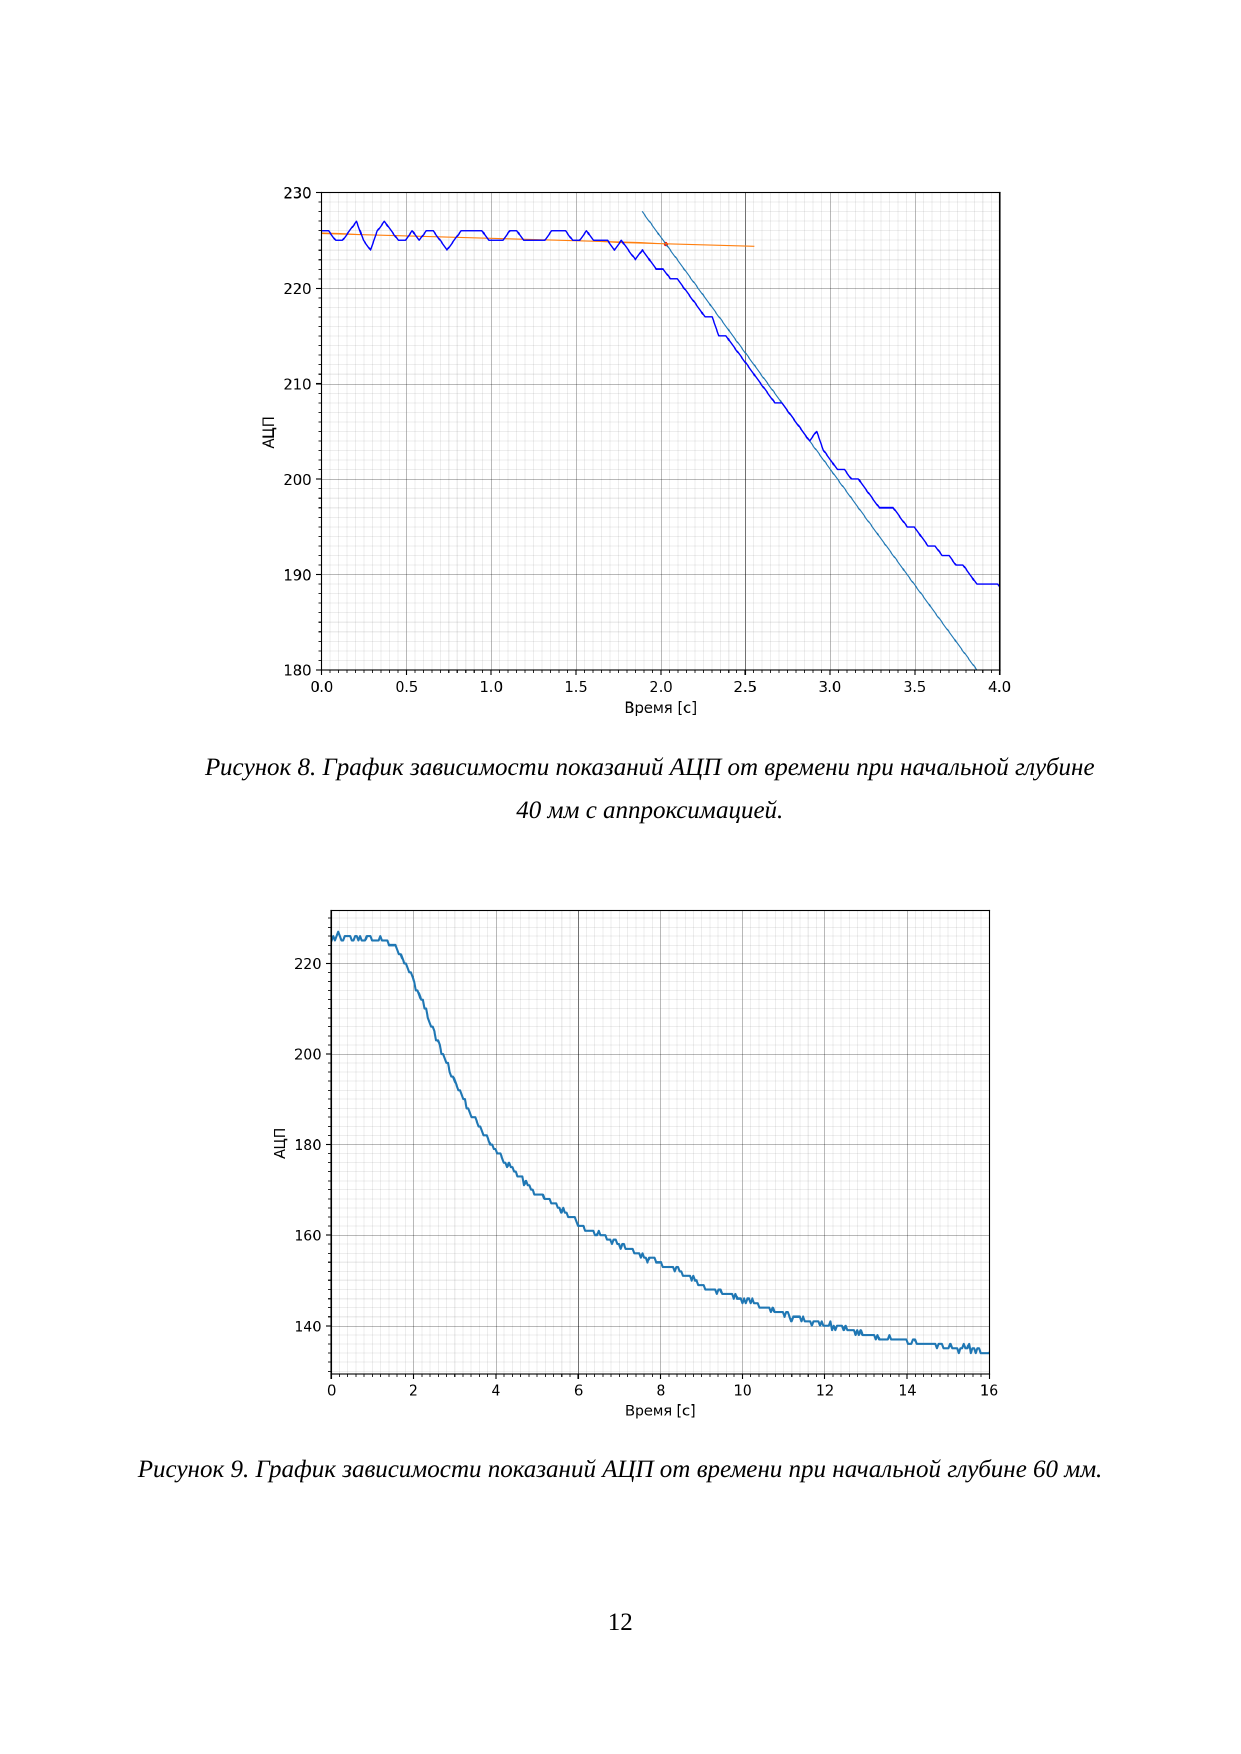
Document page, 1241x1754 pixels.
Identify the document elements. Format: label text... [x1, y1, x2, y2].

text Рисунок 8. График зависимости показаний АЦП от времени при начальной глубине [118, 752, 1122, 781]
text Рисунок 9. График зависимости показаний АЦП от времени при начальной глубине 60 мм. [118, 1454, 1122, 1483]
picture [225, 838, 1074, 1440]
text 40 мм с аппроксимацией. [118, 795, 1122, 824]
picture [212, 118, 1087, 738]
